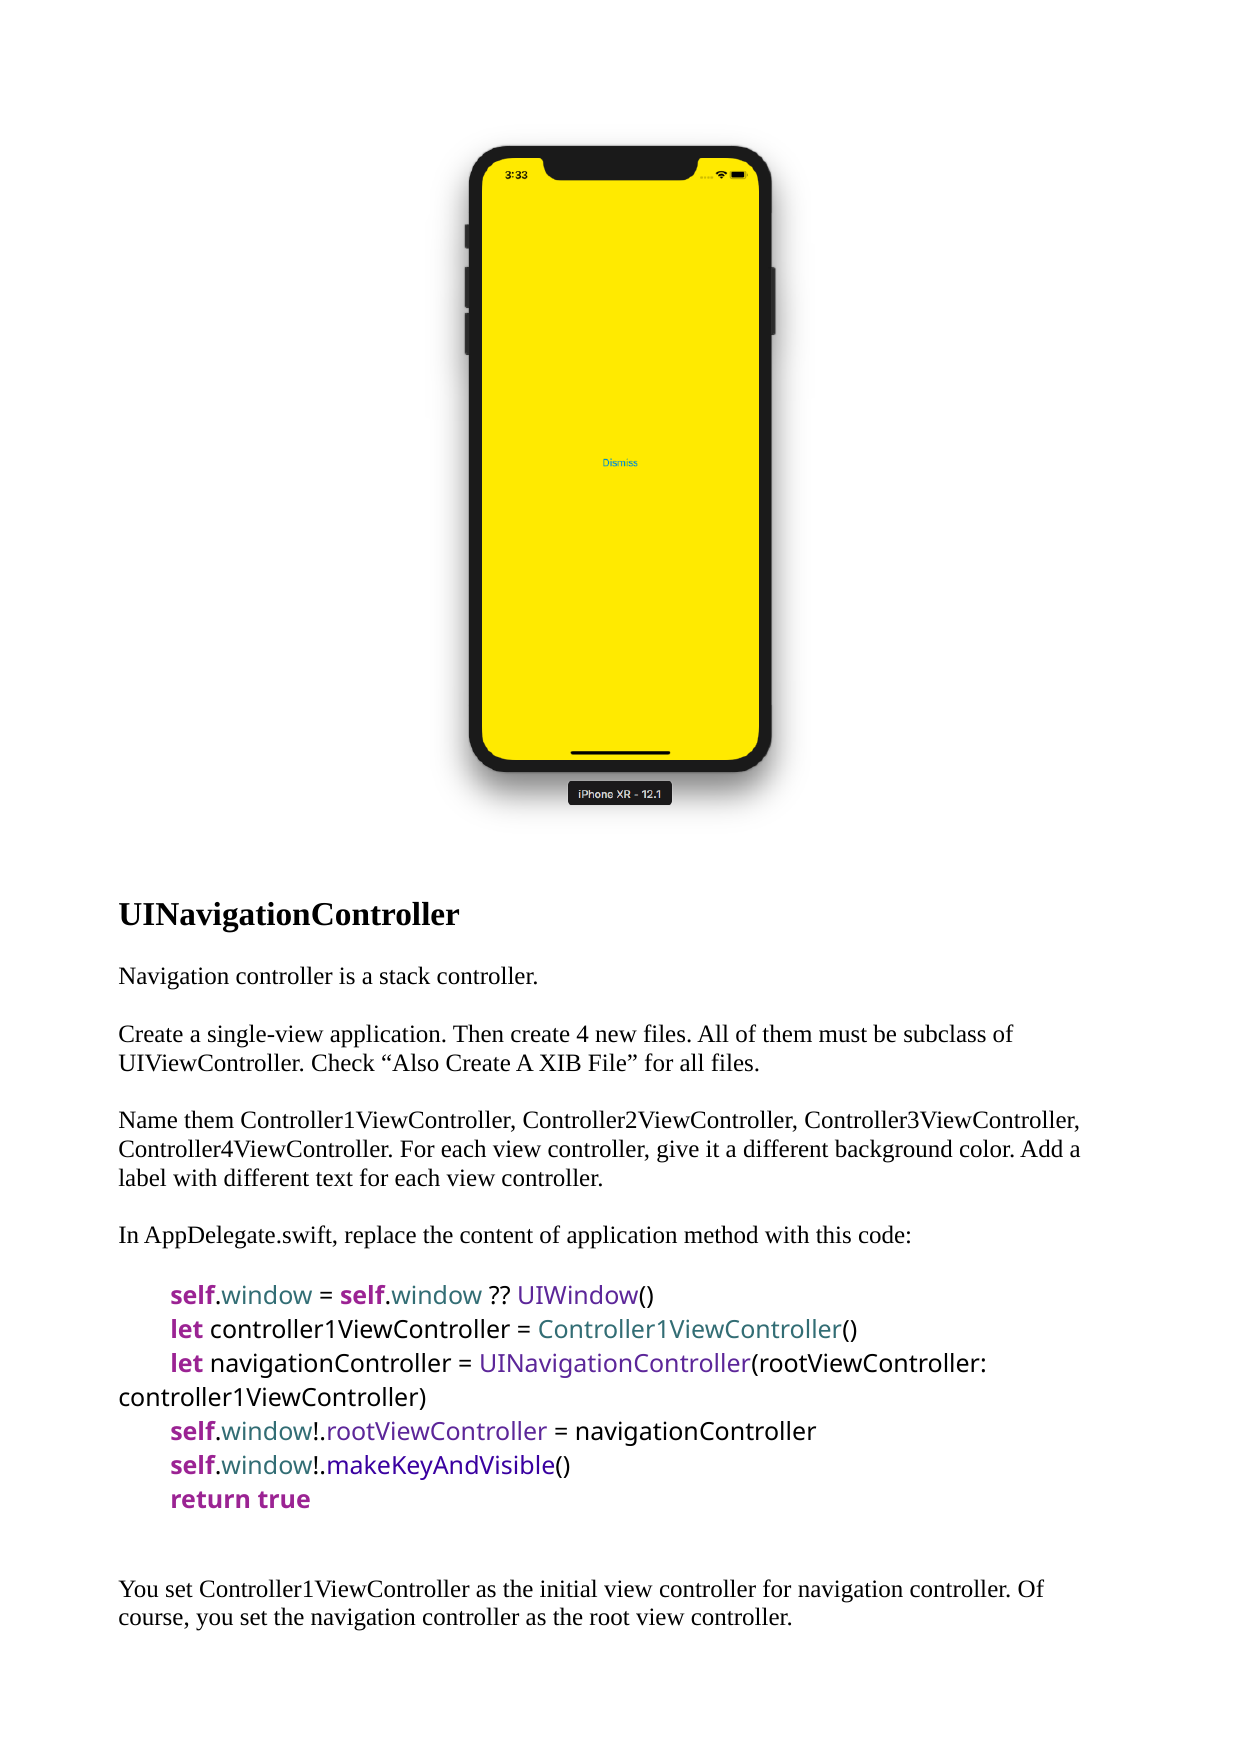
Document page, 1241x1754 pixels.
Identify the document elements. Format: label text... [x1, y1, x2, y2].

text self.window = self.window ?? UIWindow() [118, 1278, 1122, 1312]
text self.window!.makeKeyAndVisible() [118, 1448, 1122, 1482]
text self.window!.rootViewController = navigationController [118, 1414, 1122, 1448]
text let navigationController = UINavigationController(rootViewController: controller1ViewController) [118, 1346, 1122, 1414]
text let controller1ViewController = Controller1ViewController() [118, 1312, 1122, 1346]
text UINavigationController [118, 894, 1122, 933]
text Navigation controller is a stack controller. [118, 961, 1122, 990]
picture [415, 118, 825, 839]
text In AppDelegate.swift, replace the content of application method with this code: [118, 1220, 1122, 1249]
text return true [118, 1482, 1122, 1516]
text Name them Controller1ViewController, Controller2ViewController, Controller3ViewController, Controller4ViewController. For each view controller, give it a different background color. Add a label with different text for each view controller. [118, 1105, 1122, 1191]
text Create a single-view application. Then create 4 new files. All of them must be subclass of UIViewController. Check “Also Create A XIB File” for all files. [118, 1019, 1122, 1076]
text You set Controller1ViewController as the initial view controller for navigation controller. Of course, you set the navigation controller as the root view controller. [118, 1574, 1122, 1631]
